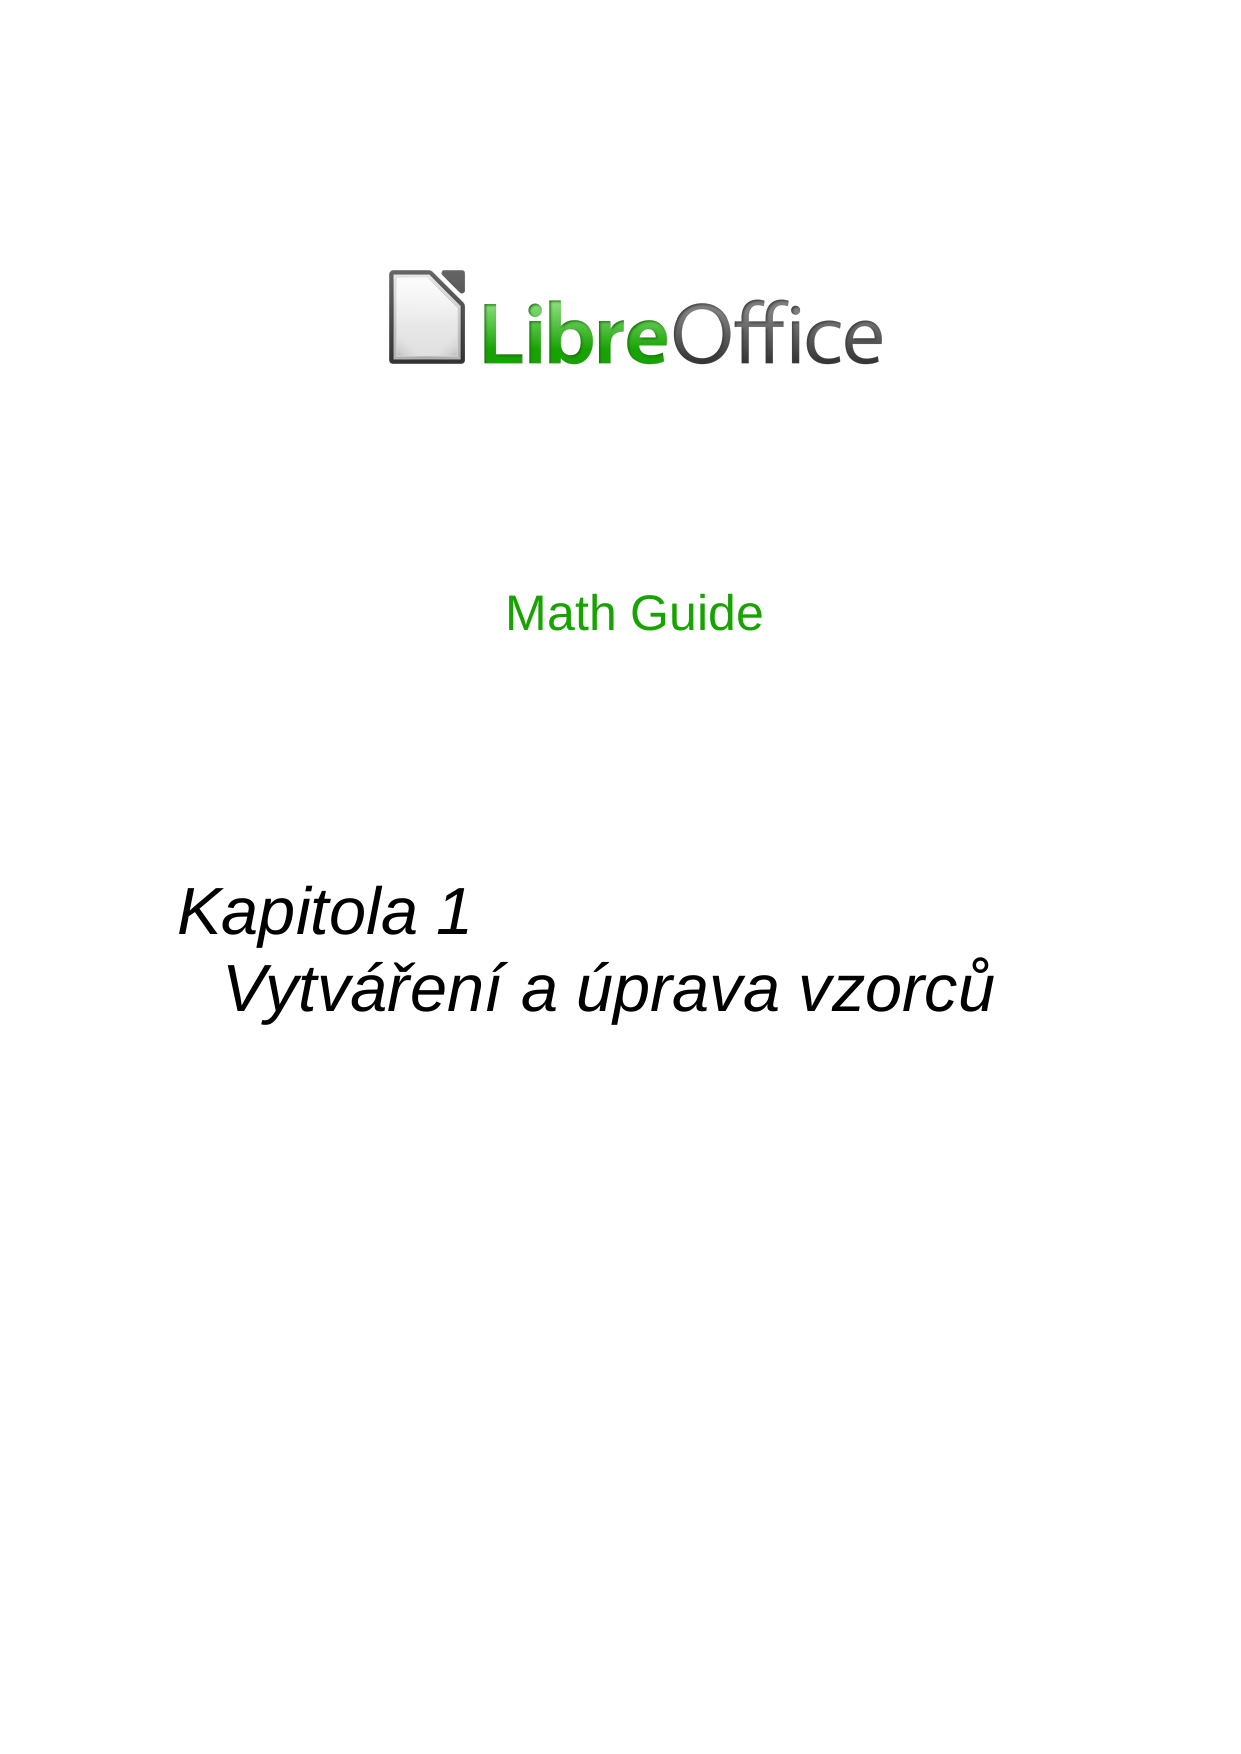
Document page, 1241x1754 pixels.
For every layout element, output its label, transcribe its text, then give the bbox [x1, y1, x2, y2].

text Příručka programu Math [177, 583, 1093, 641]
title Kapitola 1 Vytváření a úprava vzorců [177, 872, 1093, 1025]
picture [385, 265, 885, 371]
